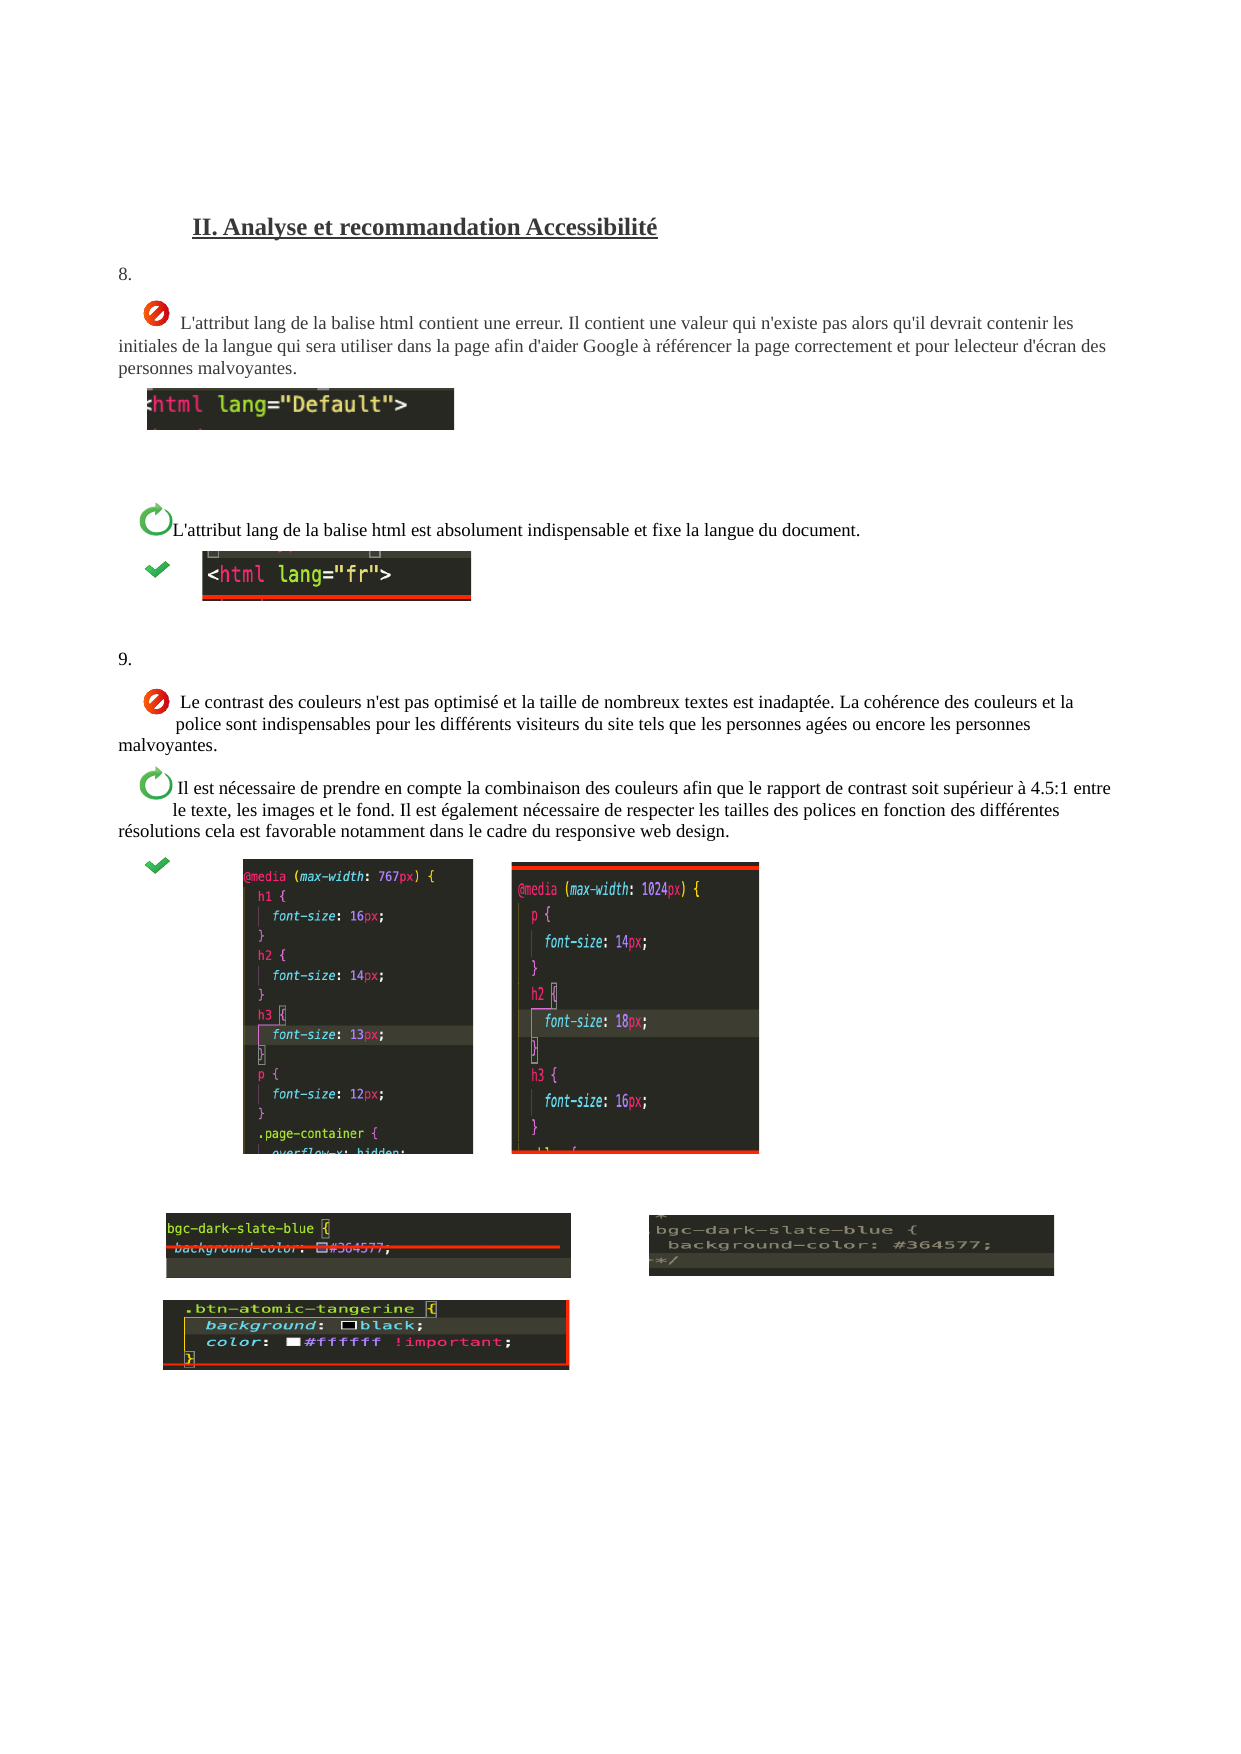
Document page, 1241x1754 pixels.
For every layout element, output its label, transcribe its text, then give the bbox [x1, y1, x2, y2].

picture [511, 862, 760, 1154]
picture [243, 859, 474, 1154]
text II. Analyse et recommandation Accessibilité [118, 212, 1122, 241]
text Il est nécessaire de prendre en compte la combinaison des couleurs afin que le rapport de contrast soit supérieur à 4.5:1 entre le texte, les images et le fond. Il est également nécessaire de respecter les tailles des polices en fonction des différentes résolutions cela est favorable notamment dans le cadre du responsive web design. [118, 777, 1122, 842]
picture [649, 1215, 1055, 1276]
picture [163, 1300, 570, 1370]
picture [202, 551, 472, 601]
text 8. [118, 263, 1122, 284]
text Le contrast des couleurs n'est pas optimisé et la taille de nombreux textes est inadaptée. La cohérence des couleurs et la police sont indispensables pour les différents visiteurs du site tels que les personnes agées ou encore les personnes malvoyantes. [118, 691, 1122, 756]
text L'attribut lang de la balise html contient une erreur. Il contient une valeur qui n'existe pas alors qu'il devrait contenir les initiales de la langue qui sera utiliser dans la page afin d'aider Google à référencer la page correctement et pour lelecteur d'écran des personnes malvoyantes. [118, 310, 1122, 378]
picture [147, 388, 455, 430]
text L'attribut lang de la balise html est absolument indispensable et fixe la langue du document. [118, 518, 1122, 540]
picture [139, 503, 173, 536]
text 9. [118, 648, 1122, 669]
picture [166, 1213, 571, 1278]
picture [139, 766, 173, 800]
